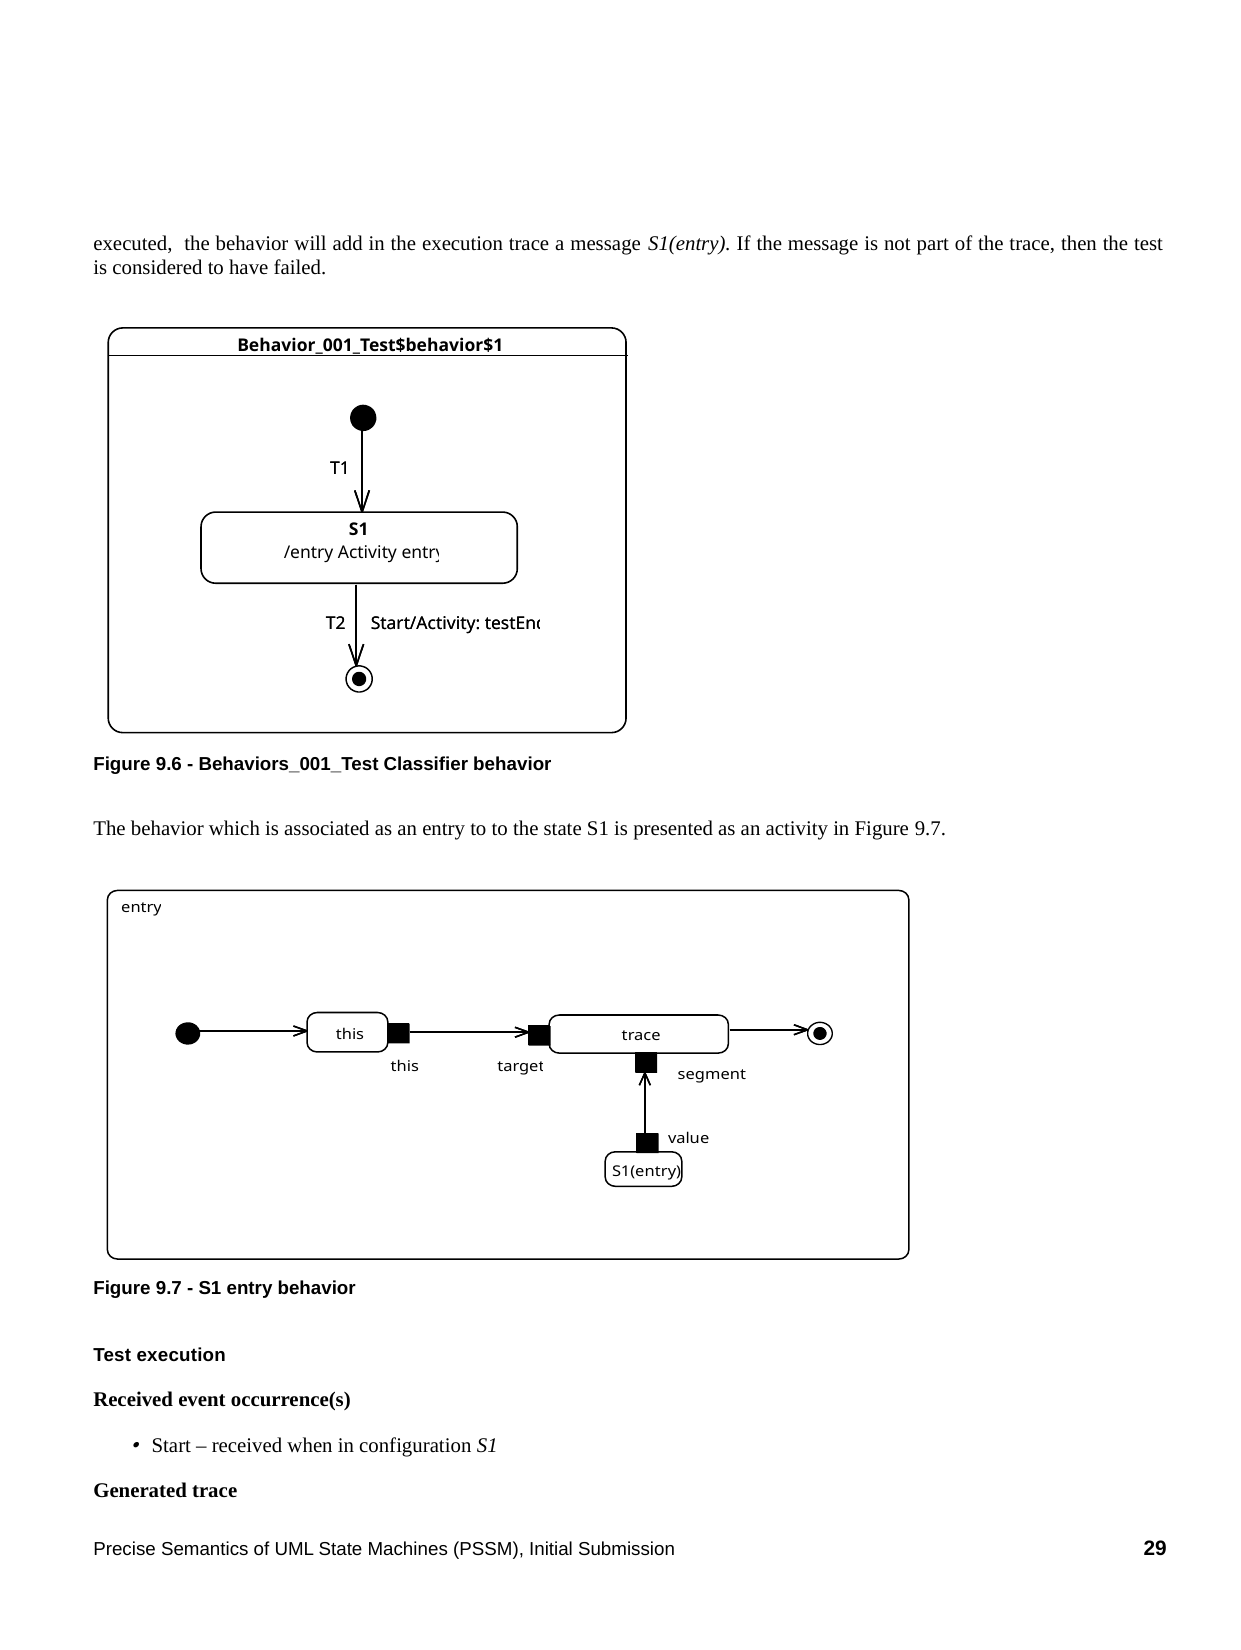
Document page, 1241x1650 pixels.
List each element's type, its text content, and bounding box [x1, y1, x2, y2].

text The behavior which is associated as an entry to to the state S1 is presented as an activity in Figure 9.7. [93, 816, 1164, 840]
text Generated trace [93, 1478, 1164, 1502]
subtitle Test execution [93, 1344, 1164, 1365]
text Received event occurrence(s) [93, 1386, 1164, 1411]
text executed, the behavior will add in the execution trace a message S1(entry). If the message is not part of the trace, then the test is considered to have failed. [93, 231, 1164, 279]
text Figure 9.7 - S1 entry behavior [93, 877, 924, 1298]
text Figure 9.6 - Behaviors_001_Test Classifier behavior [93, 313, 643, 774]
list Start – received when in configuration S1 [131, 1432, 1164, 1457]
